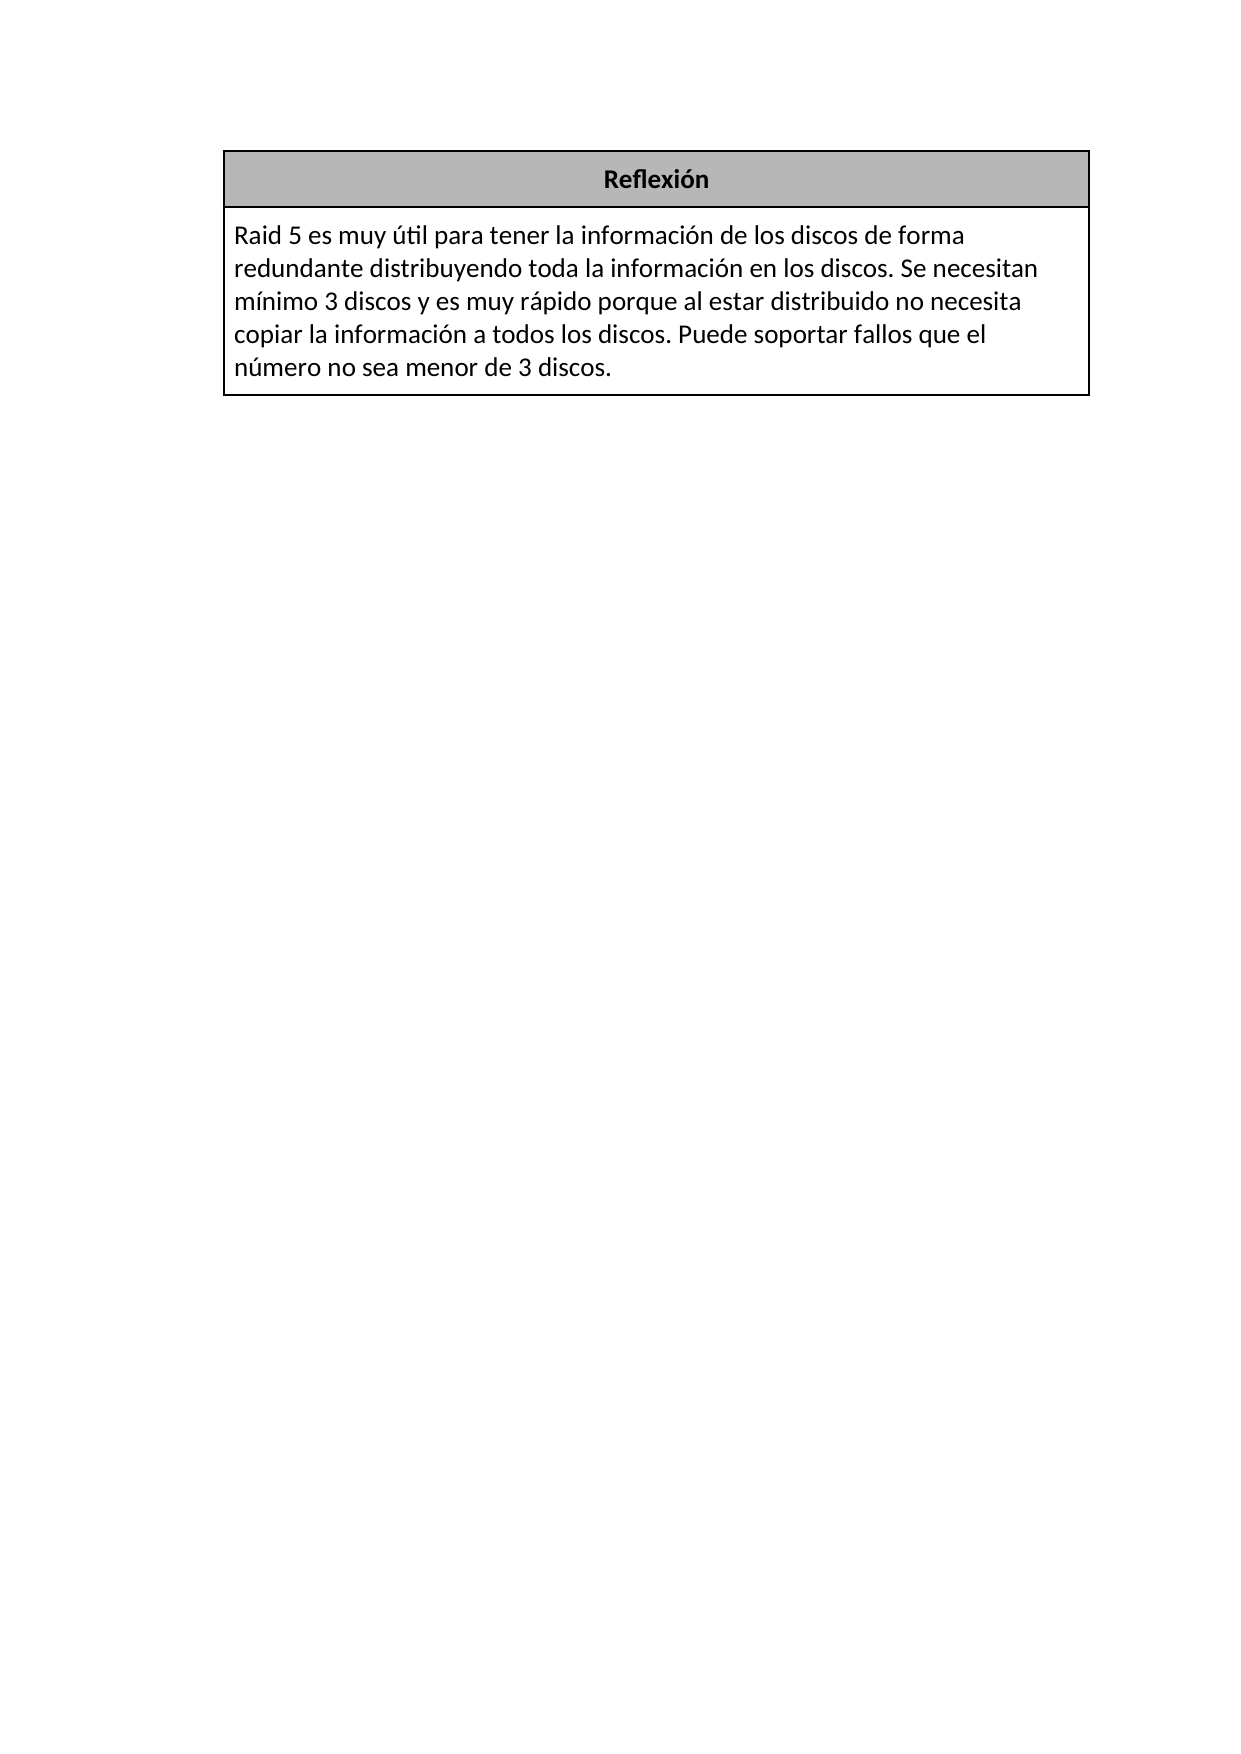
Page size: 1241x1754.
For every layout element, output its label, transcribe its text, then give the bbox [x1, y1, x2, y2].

table_cell Raid 5 es muy útil para tener la información de los discos de forma redundante distribuyendo toda la información en los discos. Se necesitan mínimo 3 discos y es muy rápido porque al estar distribuido no necesita copiar la información a todos los discos. Puede soportar fallos que el número no sea menor de 3 discos. [225, 208, 1088, 394]
table_header Reflexión [225, 152, 1088, 206]
